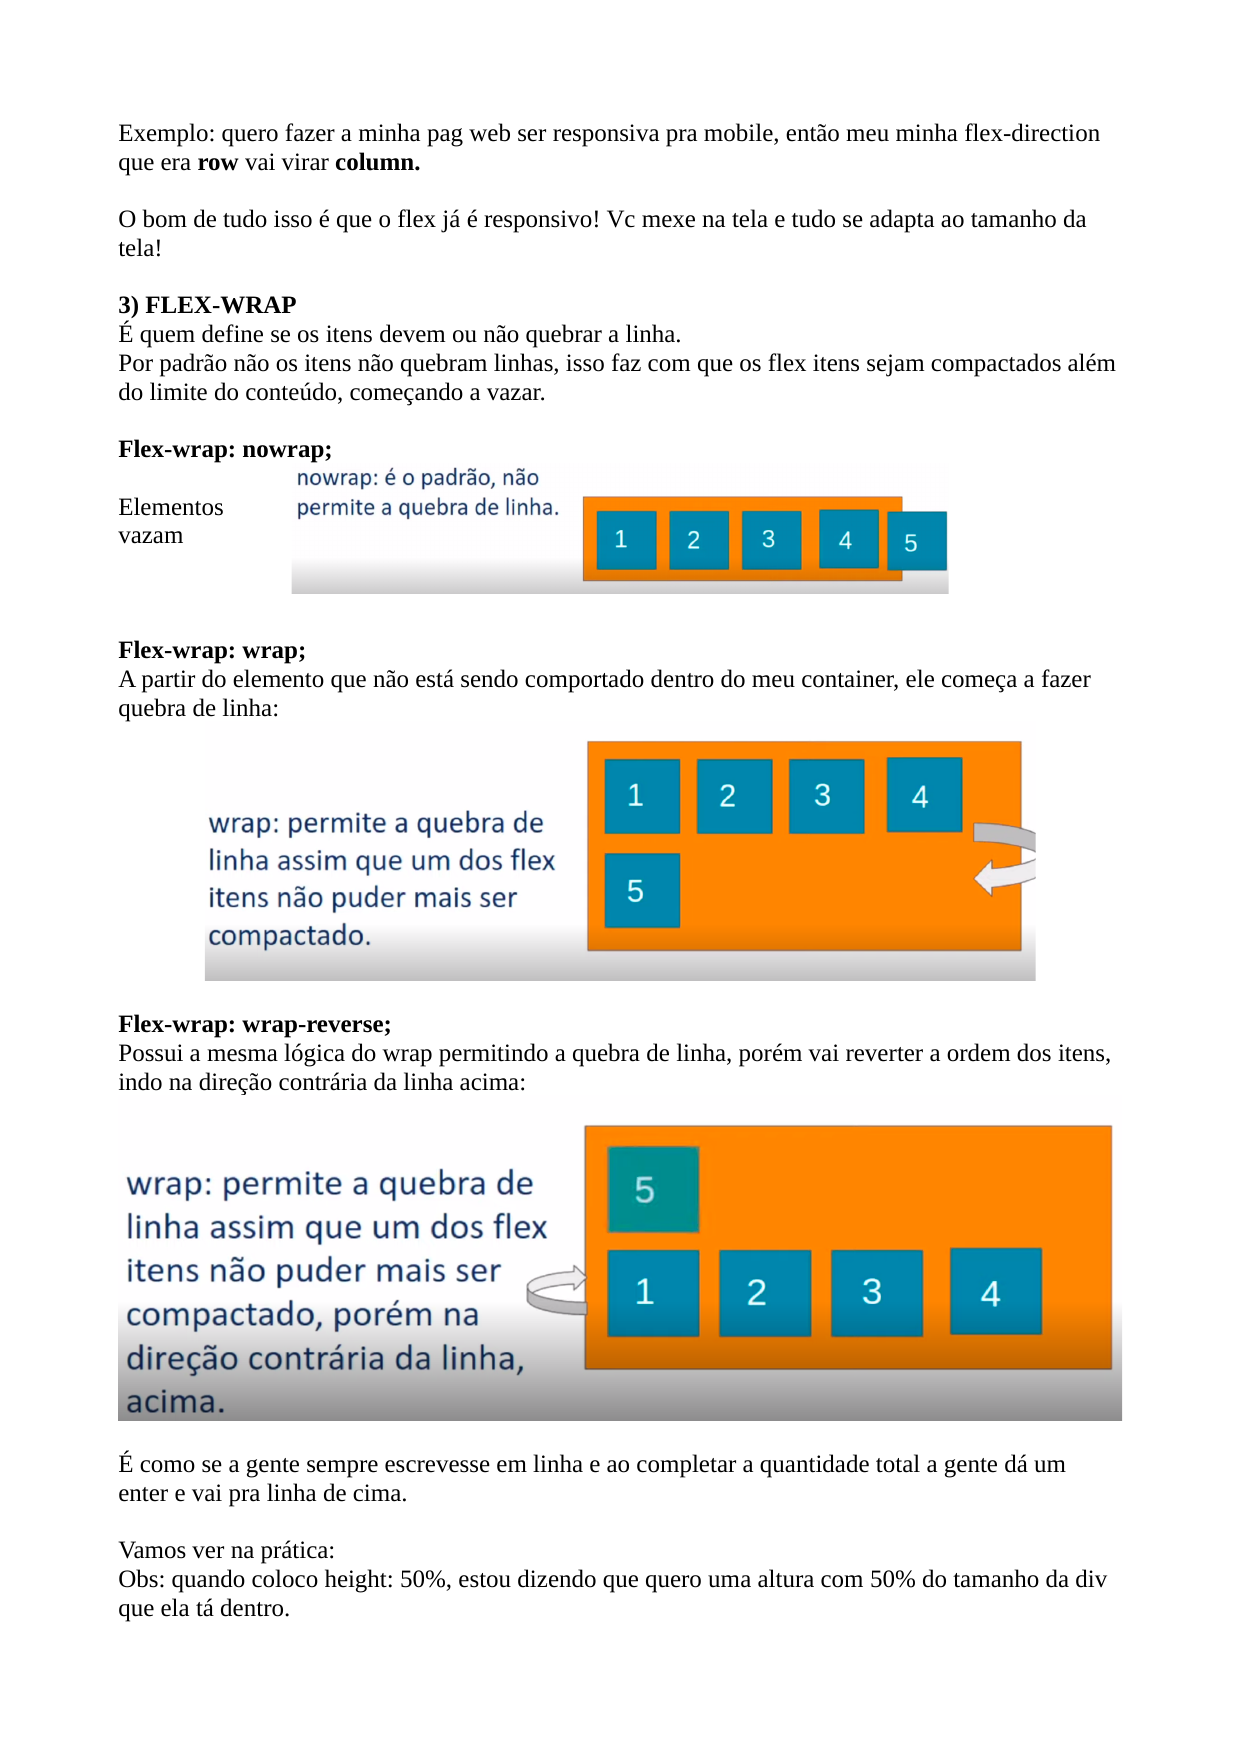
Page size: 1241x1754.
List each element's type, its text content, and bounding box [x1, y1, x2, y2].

text [949, 492, 1122, 549]
picture [291, 463, 949, 594]
text Vamos ver na prática: [118, 1536, 1122, 1564]
text Elementos vazam [118, 492, 291, 549]
text Flex-wrap: wrap; [118, 636, 1122, 664]
text O bom de tudo isso é que o flex já é responsivo! Vc mexe na tela e tudo se adapta ao tamanho da tela! [118, 204, 1122, 262]
text Flex-wrap: nowrap; [118, 434, 1122, 463]
text Por padrão não os itens não quebram linhas, isso faz com que os flex itens sejam compactados além do limite do conteúdo, começando a vazar. [118, 348, 1122, 406]
text Obs: quando coloco height: 50%, estou dizendo que quero uma altura com 50% do tamanho da div que ela tá dentro. [118, 1564, 1122, 1622]
picture [204, 721, 1036, 981]
text É quem define se os itens devem ou não quebrar a linha. [118, 319, 1122, 348]
picture [118, 1095, 1123, 1421]
text Possui a mesma lógica do wrap permitindo a quebra de linha, porém vai reverter a ordem dos itens, indo na direção contrária da linha acima: [118, 1038, 1122, 1095]
text A partir do elemento que não está sendo comportado dentro do meu container, ele começa a fazer quebra de linha: [118, 664, 1122, 722]
text É como se a gente sempre escrevesse em linha e ao completar a quantidade total a gente dá um enter e vai pra linha de cima. [118, 1449, 1122, 1507]
text Exemplo: quero fazer a minha pag web ser responsiva pra mobile, então meu minha flex-direction que era row vai virar column. [118, 118, 1122, 176]
text 3) FLEX-WRAP [118, 291, 1122, 319]
text Flex-wrap: wrap-reverse; [118, 1009, 1122, 1038]
